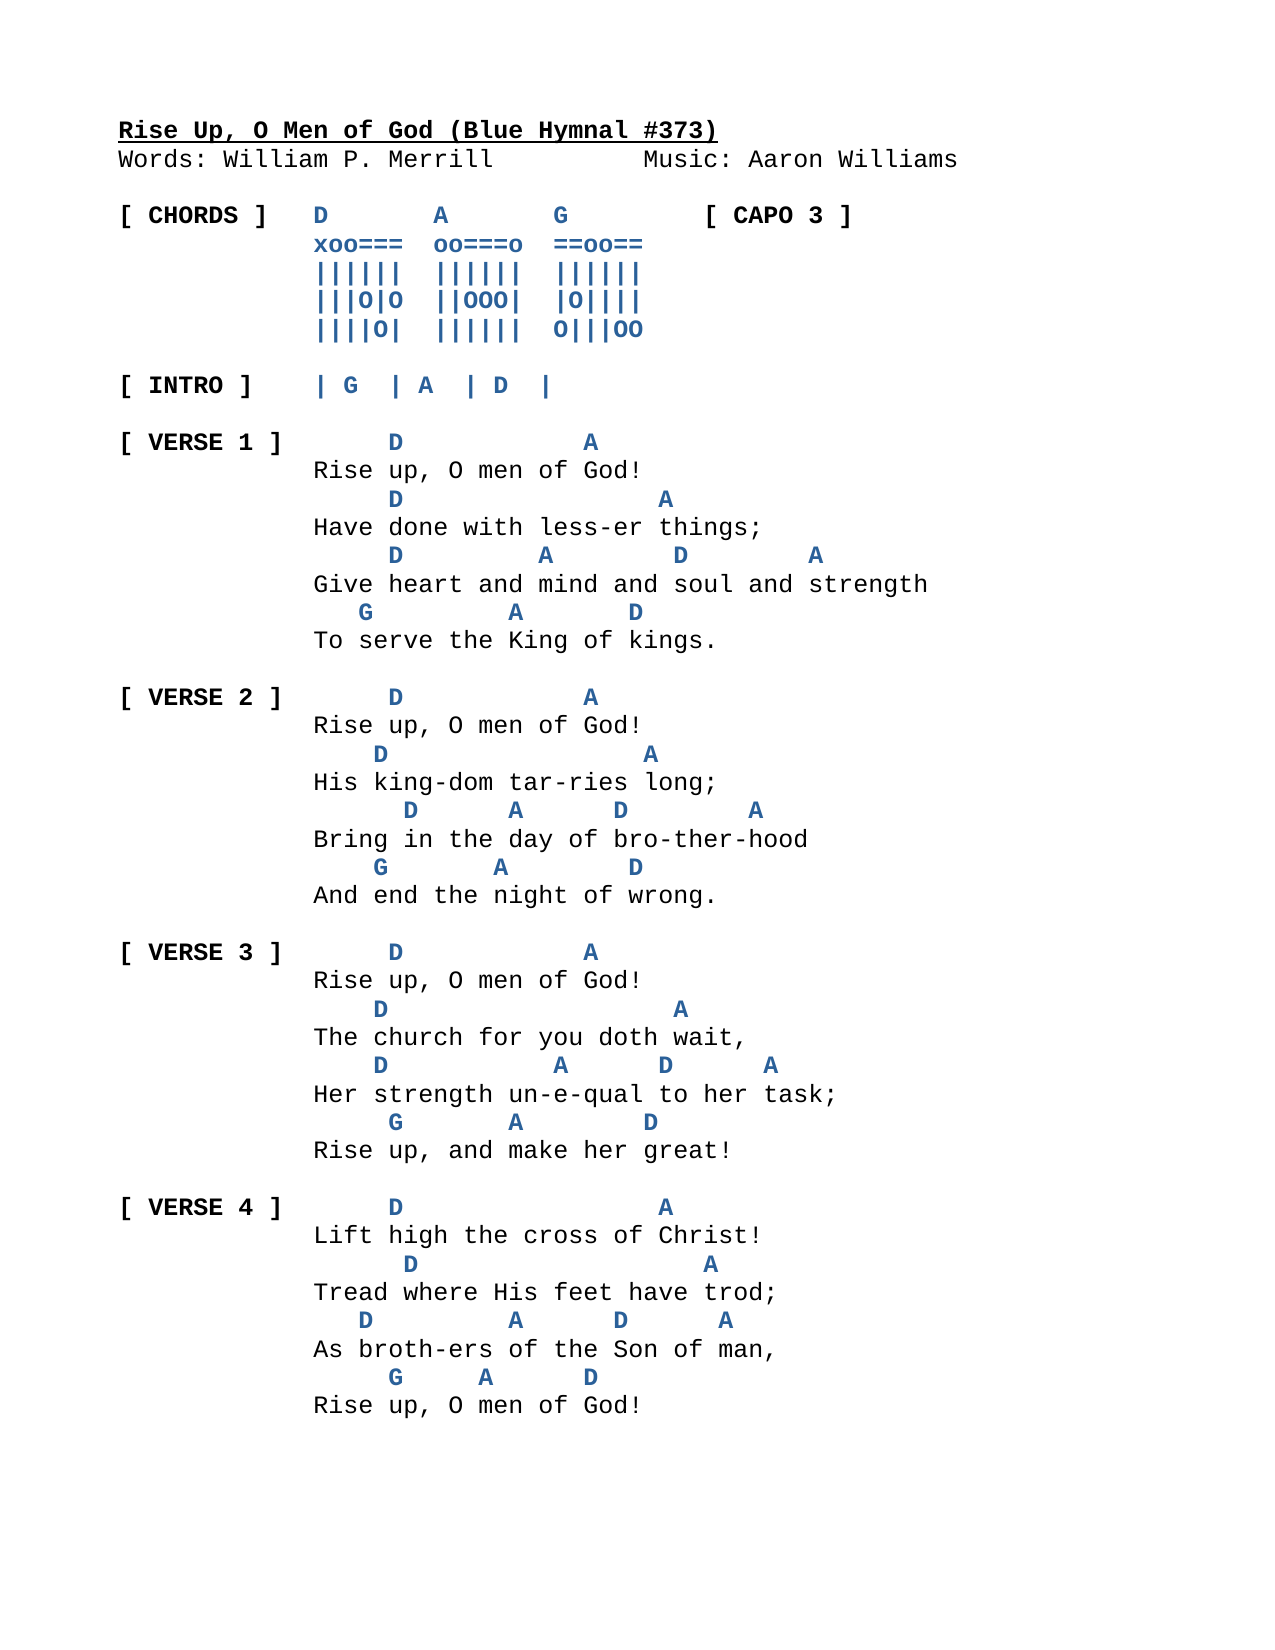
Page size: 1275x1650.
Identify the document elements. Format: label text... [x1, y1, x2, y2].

text D A D A [118, 798, 1157, 826]
text [ VERSE 4 ] D A [118, 1195, 1157, 1223]
text Give heart and mind and soul and strength [118, 571, 1157, 600]
text |||O|O ||OOO| |O|||| [118, 288, 1157, 316]
text ||||O| |||||| O|||OO [118, 316, 1157, 345]
text Bring in the day of bro-ther-hood [118, 826, 1157, 855]
text Lift high the cross of Christ! [118, 1223, 1157, 1251]
text To serve the King of kings. [118, 628, 1157, 656]
text Rise Up, O Men of God (Blue Hymnal #373) [118, 118, 1157, 146]
text Rise up, O men of God! [118, 713, 1157, 741]
text [ CHORDS ] D A G [ CAPO 3 ] [118, 203, 1157, 231]
text D A D A [118, 543, 1157, 571]
text D A D A [118, 1053, 1157, 1081]
text His king-dom tar-ries long; [118, 770, 1157, 798]
text Have done with less-er things; [118, 515, 1157, 543]
text [ VERSE 1 ] D A [118, 430, 1157, 458]
text G A D [118, 600, 1157, 628]
text G A D [118, 855, 1157, 883]
text [ INTRO ] | G | A | D | [118, 373, 1157, 401]
text D A [118, 741, 1157, 770]
text Tread where His feet have trod; [118, 1280, 1157, 1308]
text D A [118, 996, 1157, 1025]
text G A D [118, 1365, 1157, 1393]
text D A D A [118, 1308, 1157, 1336]
text As broth-ers of the Son of man, [118, 1336, 1157, 1365]
text Rise up, O men of God! [118, 458, 1157, 486]
text Rise up, O men of God! [118, 968, 1157, 996]
text xoo=== oo===o ==oo== [118, 231, 1157, 260]
text Rise up, O men of God! [118, 1393, 1157, 1421]
text [ VERSE 3 ] D A [118, 940, 1157, 968]
text |||||| |||||| |||||| [118, 260, 1157, 288]
text G A D [118, 1110, 1157, 1138]
text D A [118, 486, 1157, 515]
text Rise up, and make her great! [118, 1138, 1157, 1166]
text And end the night of wrong. [118, 883, 1157, 911]
text Her strength un-e-qual to her task; [118, 1081, 1157, 1110]
text Words: William P. Merrill Music: Aaron Williams [118, 146, 1157, 175]
text D A [118, 1251, 1157, 1280]
text The church for you doth wait, [118, 1025, 1157, 1053]
text [ VERSE 2 ] D A [118, 685, 1157, 713]
